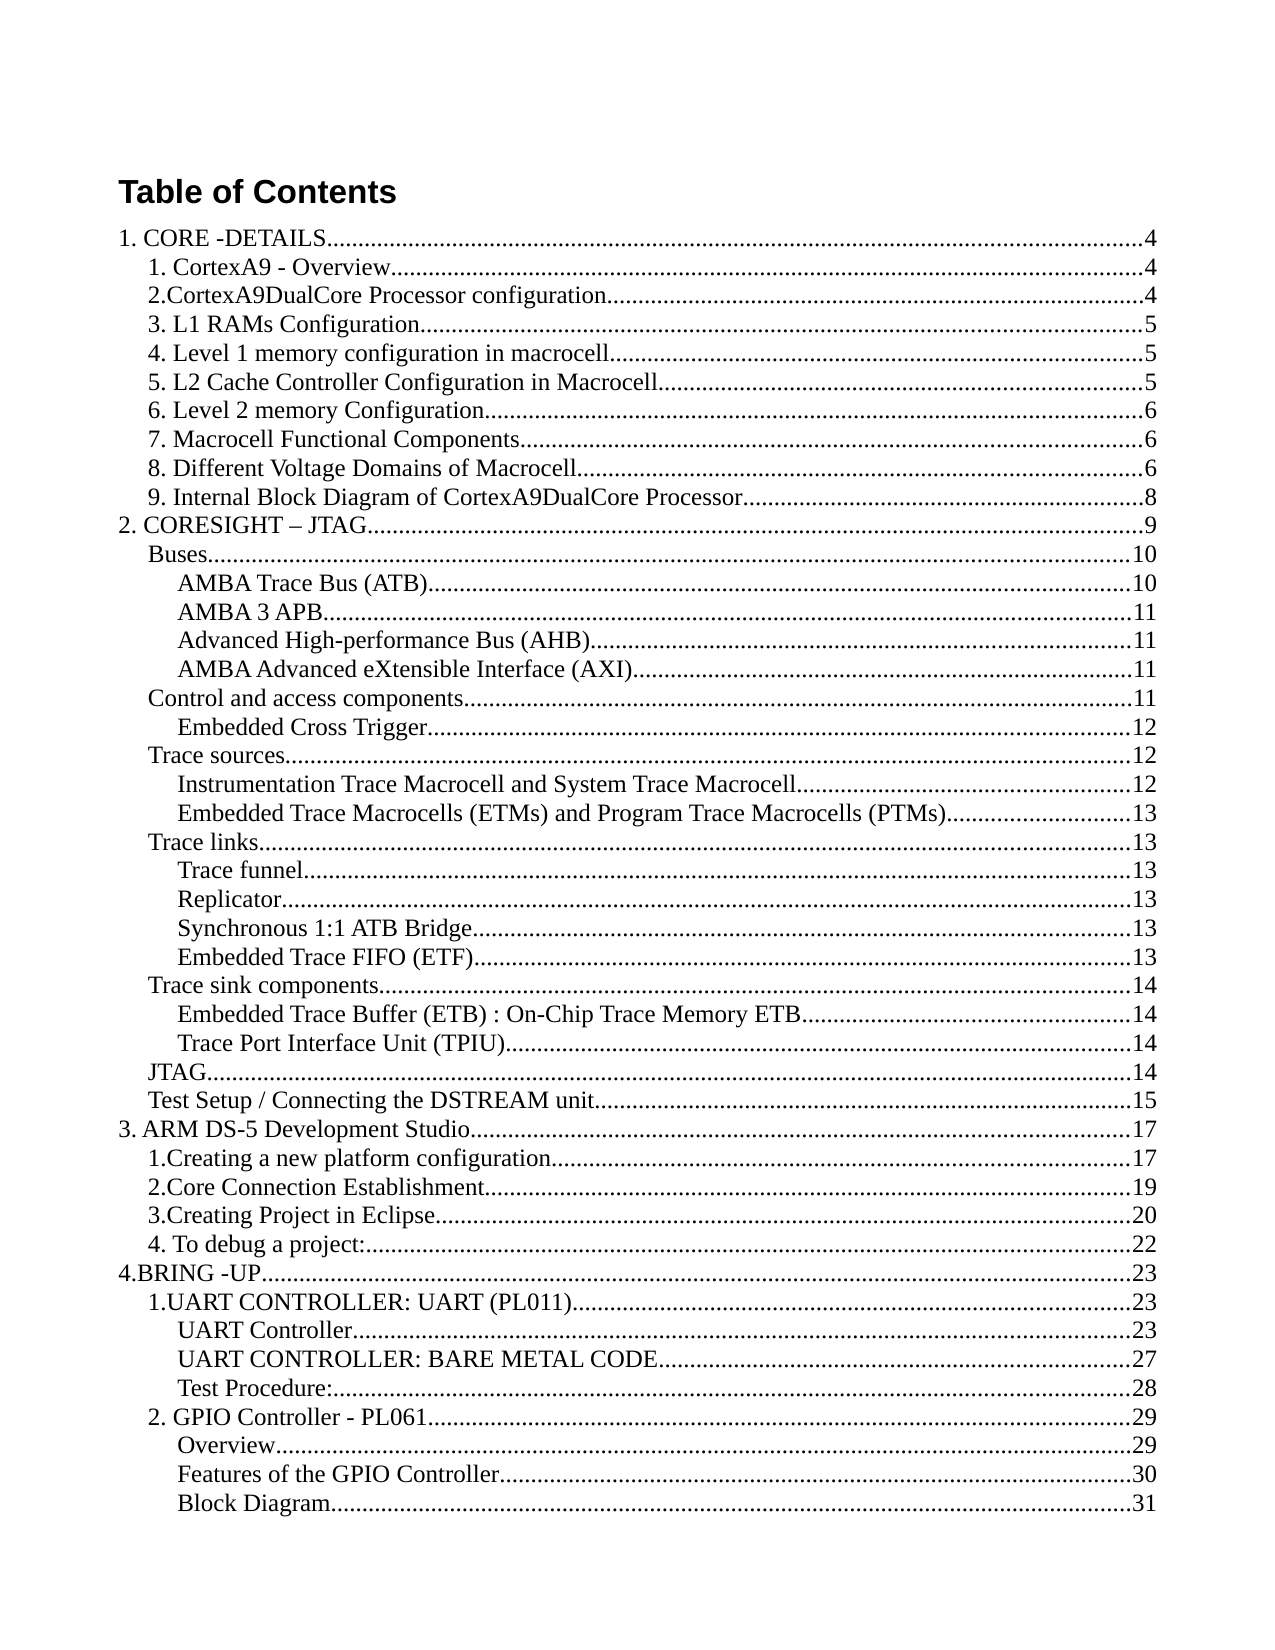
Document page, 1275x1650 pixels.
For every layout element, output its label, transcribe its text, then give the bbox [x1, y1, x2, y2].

text 7. Macrocell Functional Components 6 [148, 424, 1157, 453]
text 2.Core Connection Establishment 19 [148, 1172, 1157, 1200]
text 4.BRING -UP 23 [118, 1258, 1157, 1287]
text AMBA Trace Bus (ATB) 10 [177, 568, 1157, 597]
text Overview 29 [177, 1430, 1157, 1459]
text Embedded Trace FIFO (ETF) 13 [177, 942, 1157, 970]
text JTAG 14 [148, 1057, 1157, 1085]
text 9. Internal Block Diagram of CortexA9DualCore Processor 8 [148, 482, 1157, 510]
text Test Setup / Connecting the DSTREAM unit 15 [148, 1085, 1157, 1114]
text Trace sink components 14 [148, 970, 1157, 999]
text 2. GPIO Controller - PL061 29 [148, 1402, 1157, 1430]
text Buses 10 [148, 539, 1157, 568]
text Embedded Cross Trigger 12 [177, 712, 1157, 740]
text Embedded Trace Buffer (ETB) : On-Chip Trace Memory ETB 14 [177, 999, 1157, 1028]
text Replicator 13 [177, 884, 1157, 913]
text AMBA 3 APB 11 [177, 597, 1157, 625]
text Trace sources 12 [148, 740, 1157, 769]
text Features of the GPIO Controller 30 [177, 1459, 1157, 1488]
text Trace links 13 [148, 827, 1157, 855]
text 1. CortexA9 - Overview 4 [148, 252, 1157, 280]
text Embedded Trace Macrocells (ETMs) and Program Trace Macrocells (PTMs) 13 [177, 798, 1157, 827]
text UART CONTROLLER: BARE METAL CODE 27 [177, 1344, 1157, 1373]
text Trace funnel 13 [177, 855, 1157, 884]
text 3.Creating Project in Eclipse 20 [148, 1200, 1157, 1229]
text Control and access components 11 [148, 683, 1157, 712]
text AMBA Advanced eXtensible Interface (AXI) 11 [177, 654, 1157, 683]
text 4. Level 1 memory configuration in macrocell 5 [148, 338, 1157, 367]
subtitle Table of Contents [118, 172, 1157, 210]
text 1. CORE -DETAILS 4 [118, 223, 1157, 252]
text Test Procedure: 28 [177, 1373, 1157, 1402]
text Instrumentation Trace Macrocell and System Trace Macrocell 12 [177, 769, 1157, 798]
text 2. CORESIGHT – JTAG 9 [118, 510, 1157, 539]
text 2.CortexA9DualCore Processor configuration 4 [148, 280, 1157, 309]
text 5. L2 Cache Controller Configuration in Macrocell 5 [148, 367, 1157, 395]
text Block Diagram 31 [177, 1488, 1157, 1517]
text Trace Port Interface Unit (TPIU) 14 [177, 1028, 1157, 1057]
text UART Controller 23 [177, 1315, 1157, 1344]
text 1.Creating a new platform configuration 17 [148, 1143, 1157, 1172]
text 1.UART CONTROLLER: UART (PL011) 23 [148, 1287, 1157, 1315]
text Synchronous 1:1 ATB Bridge 13 [177, 913, 1157, 942]
text 8. Different Voltage Domains of Macrocell 6 [148, 453, 1157, 482]
text 3. L1 RAMs Configuration 5 [148, 309, 1157, 338]
text 3. ARM DS-5 Development Studio 17 [118, 1114, 1157, 1143]
text Advanced High-performance Bus (AHB) 11 [177, 625, 1157, 654]
text 6. Level 2 memory Configuration 6 [148, 395, 1157, 424]
text 4. To debug a project: 22 [148, 1229, 1157, 1258]
